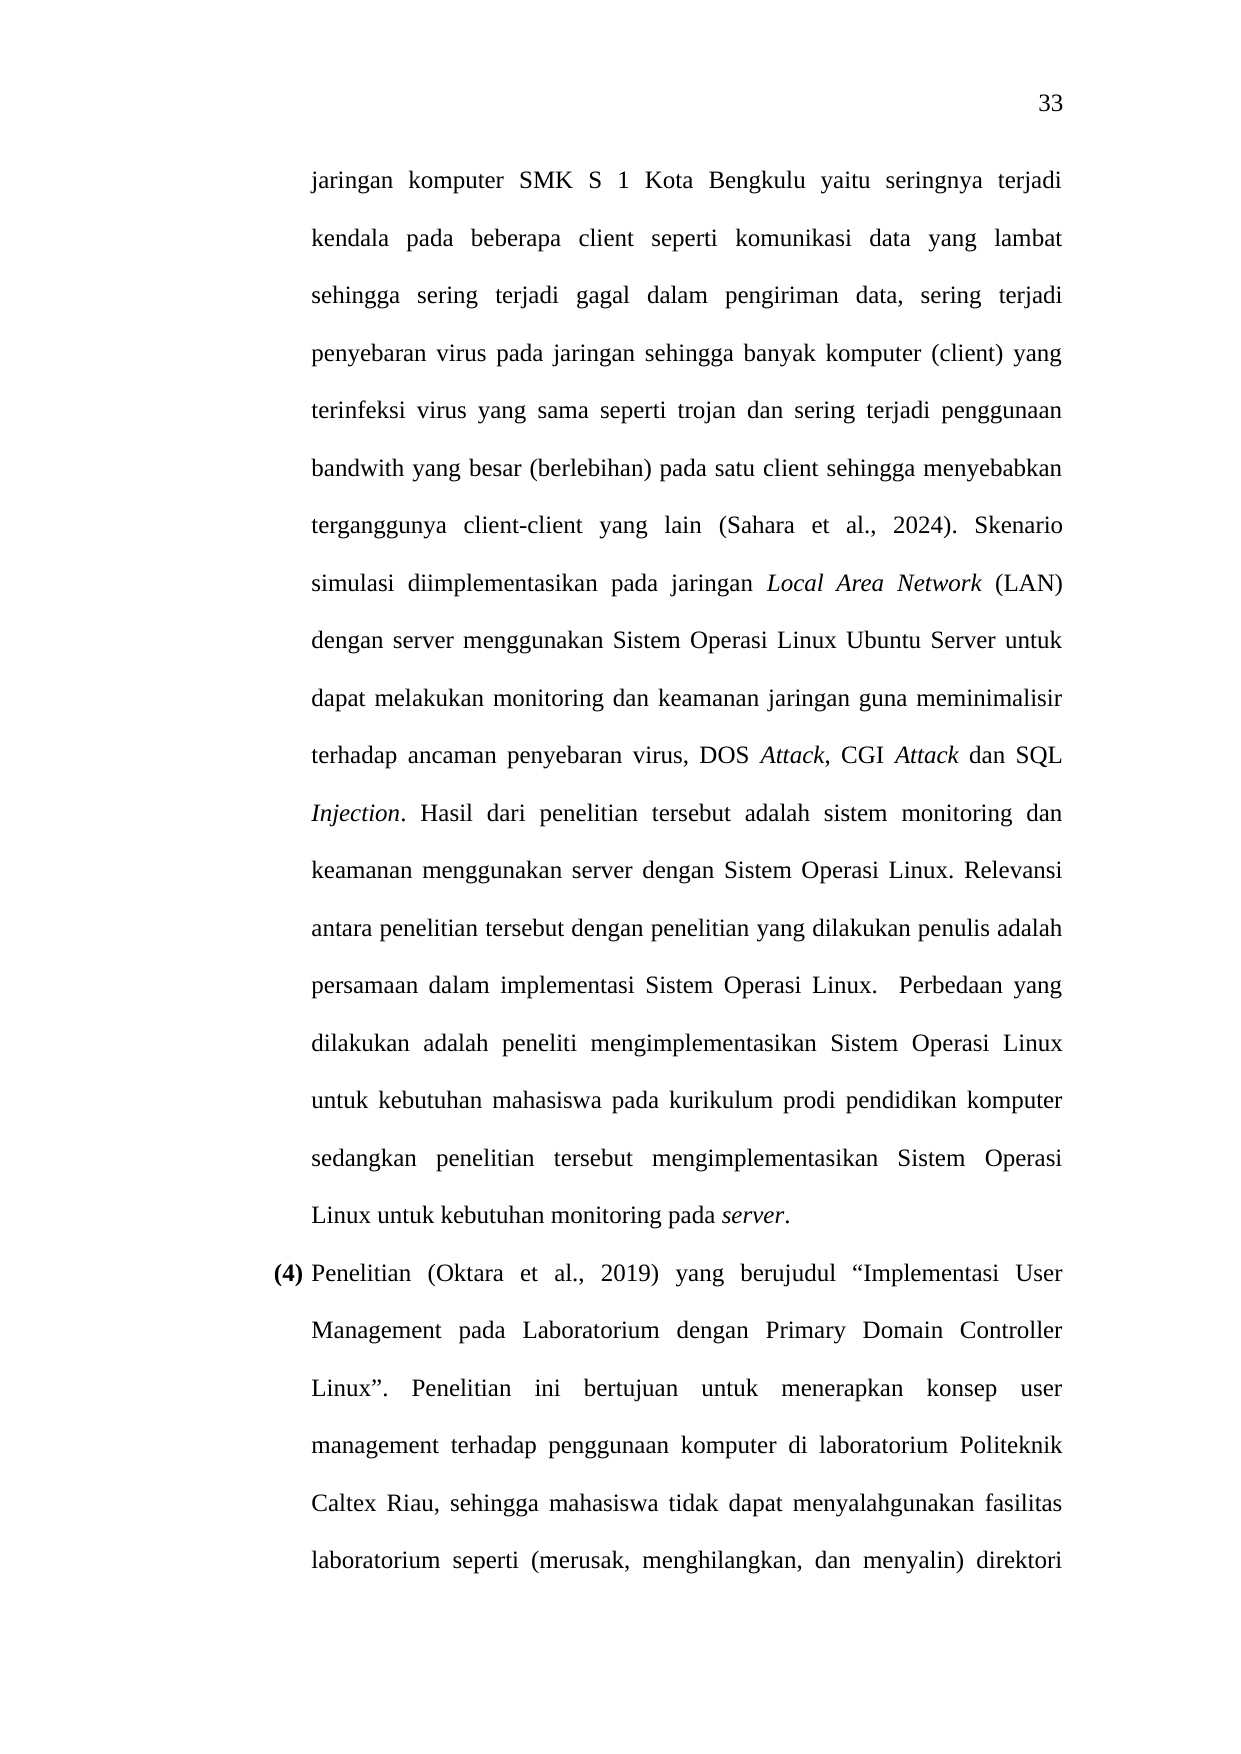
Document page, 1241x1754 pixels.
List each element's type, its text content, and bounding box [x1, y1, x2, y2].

list Penelitian (Oktara et al., 2019)⁠ yang berujudul “Implementasi User Management pada Laboratorium dengan Primary Domain Controller Linux”. Penelitian ini bertujuan untuk menerapkan konsep user management terhadap penggunaan komputer di laboratorium Politeknik Caltex Riau, sehingga mahasiswa tidak dapat menyalahgunakan fasilitas laboratorium seperti (merusak, menghilangkan, dan menyalin) direktori [274, 1258, 1063, 1574]
list jaringan komputer SMK S 1 Kota Bengkulu yaitu seringnya terjadi kendala pada beberapa client seperti komunikasi data yang lambat sehingga sering terjadi gagal dalam pengiriman data, sering terjadi penyebaran virus pada jaringan sehingga banyak komputer (client) yang terinfeksi virus yang sama seperti trojan dan sering terjadi penggunaan bandwith yang besar (berlebihan) pada satu client sehingga menyebabkan terganggunya client-client yang lain (Sahara et al., 2024).⁠ Skenario simulasi diimplementasikan pada jaringan Local Area Network (LAN) dengan server menggunakan Sistem Operasi Linux Ubuntu Server untuk dapat melakukan monitoring dan keamanan jaringan guna meminimalisir terhadap ancaman penyebaran virus, DOS Attack, CGI Attack dan SQL Injection. Hasil dari penelitian tersebut adalah sistem monitoring dan keamanan menggunakan server dengan Sistem Operasi Linux. Relevansi antara penelitian tersebut dengan penelitian yang dilakukan penulis adalah persamaan dalam implementasi Sistem Operasi Linux. Perbedaan yang dilakukan adalah peneliti mengimplementasikan Sistem Operasi Linux untuk kebutuhan mahasiswa pada kurikulum prodi pendidikan komputer sedangkan penelitian tersebut mengimplementasikan Sistem Operasi Linux untuk kebutuhan monitoring pada server. [274, 165, 1063, 1229]
